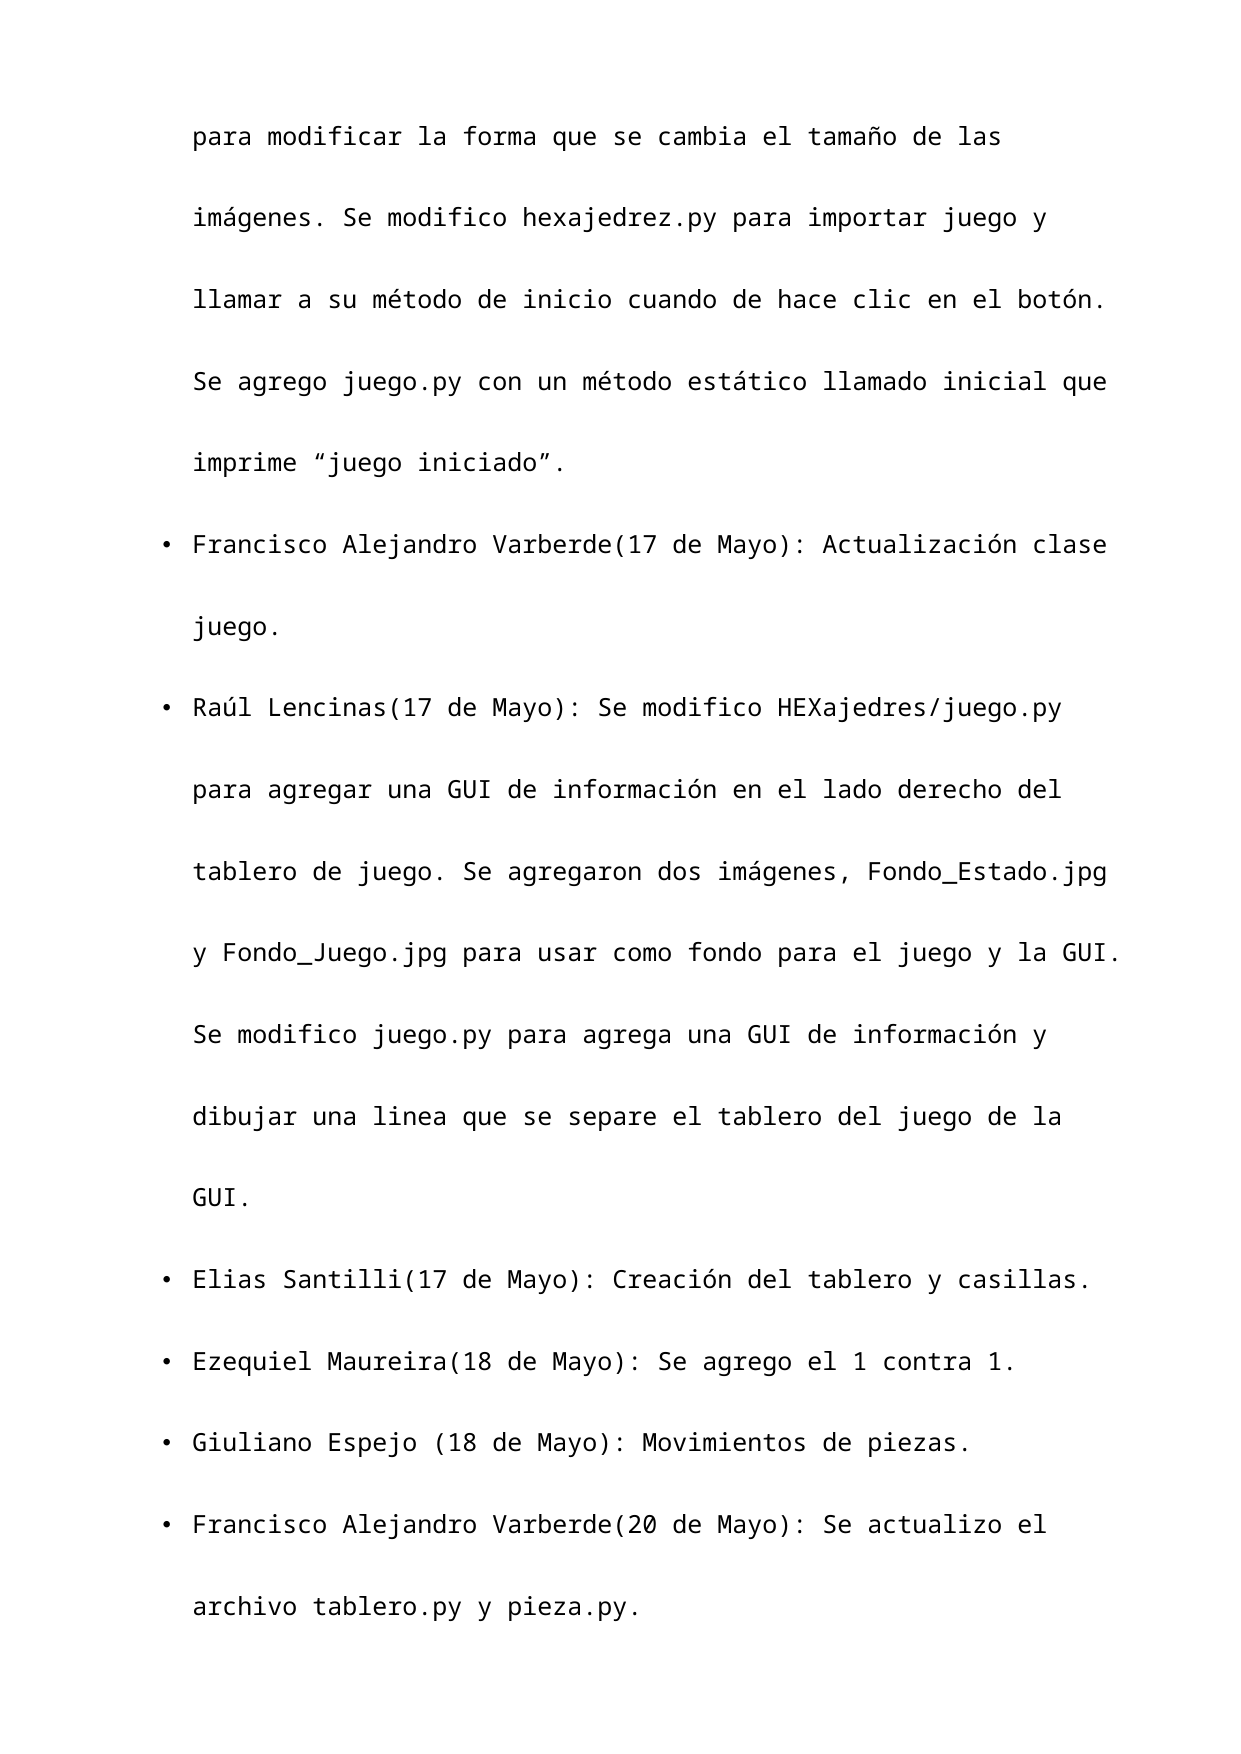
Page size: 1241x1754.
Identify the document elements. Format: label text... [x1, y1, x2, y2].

list Giuliano Espejo (18 de Mayo): Movimientos de piezas. [162, 1425, 1122, 1459]
list Raúl Lencinas(17 de Mayo): Se modifico HEXajedres/juego.py para agregar una GUI de información en el lado derecho del tablero de juego. Se agregaron dos imágenes, Fondo_Estado.jpg y Fondo_Juego.jpg para usar como fondo para el juego y la GUI. Se modifico juego.py para agrega una GUI de información y dibujar una linea que se separe el tablero del juego de la GUI. [162, 690, 1122, 1214]
list Francisco Alejandro Varberde(17 de Mayo): Actualización clase juego. [162, 526, 1122, 642]
list Francisco Alejandro Varberde(20 de Mayo): Se actualizo el archivo tablero.py y pieza.py. [162, 1506, 1122, 1622]
list para modificar la forma que se cambia el tamaño de las imágenes. Se modifico hexajedrez.py para importar juego y llamar a su método de inicio cuando de hace clic en el botón. Se agrego juego.py con un método estático llamado inicial que imprime “juego iniciado”. [162, 118, 1122, 479]
list Elias Santilli(17 de Mayo): Creación del tablero y casillas. [162, 1261, 1122, 1296]
list Ezequiel Maureira(18 de Mayo): Se agrego el 1 contra 1. [162, 1343, 1122, 1377]
